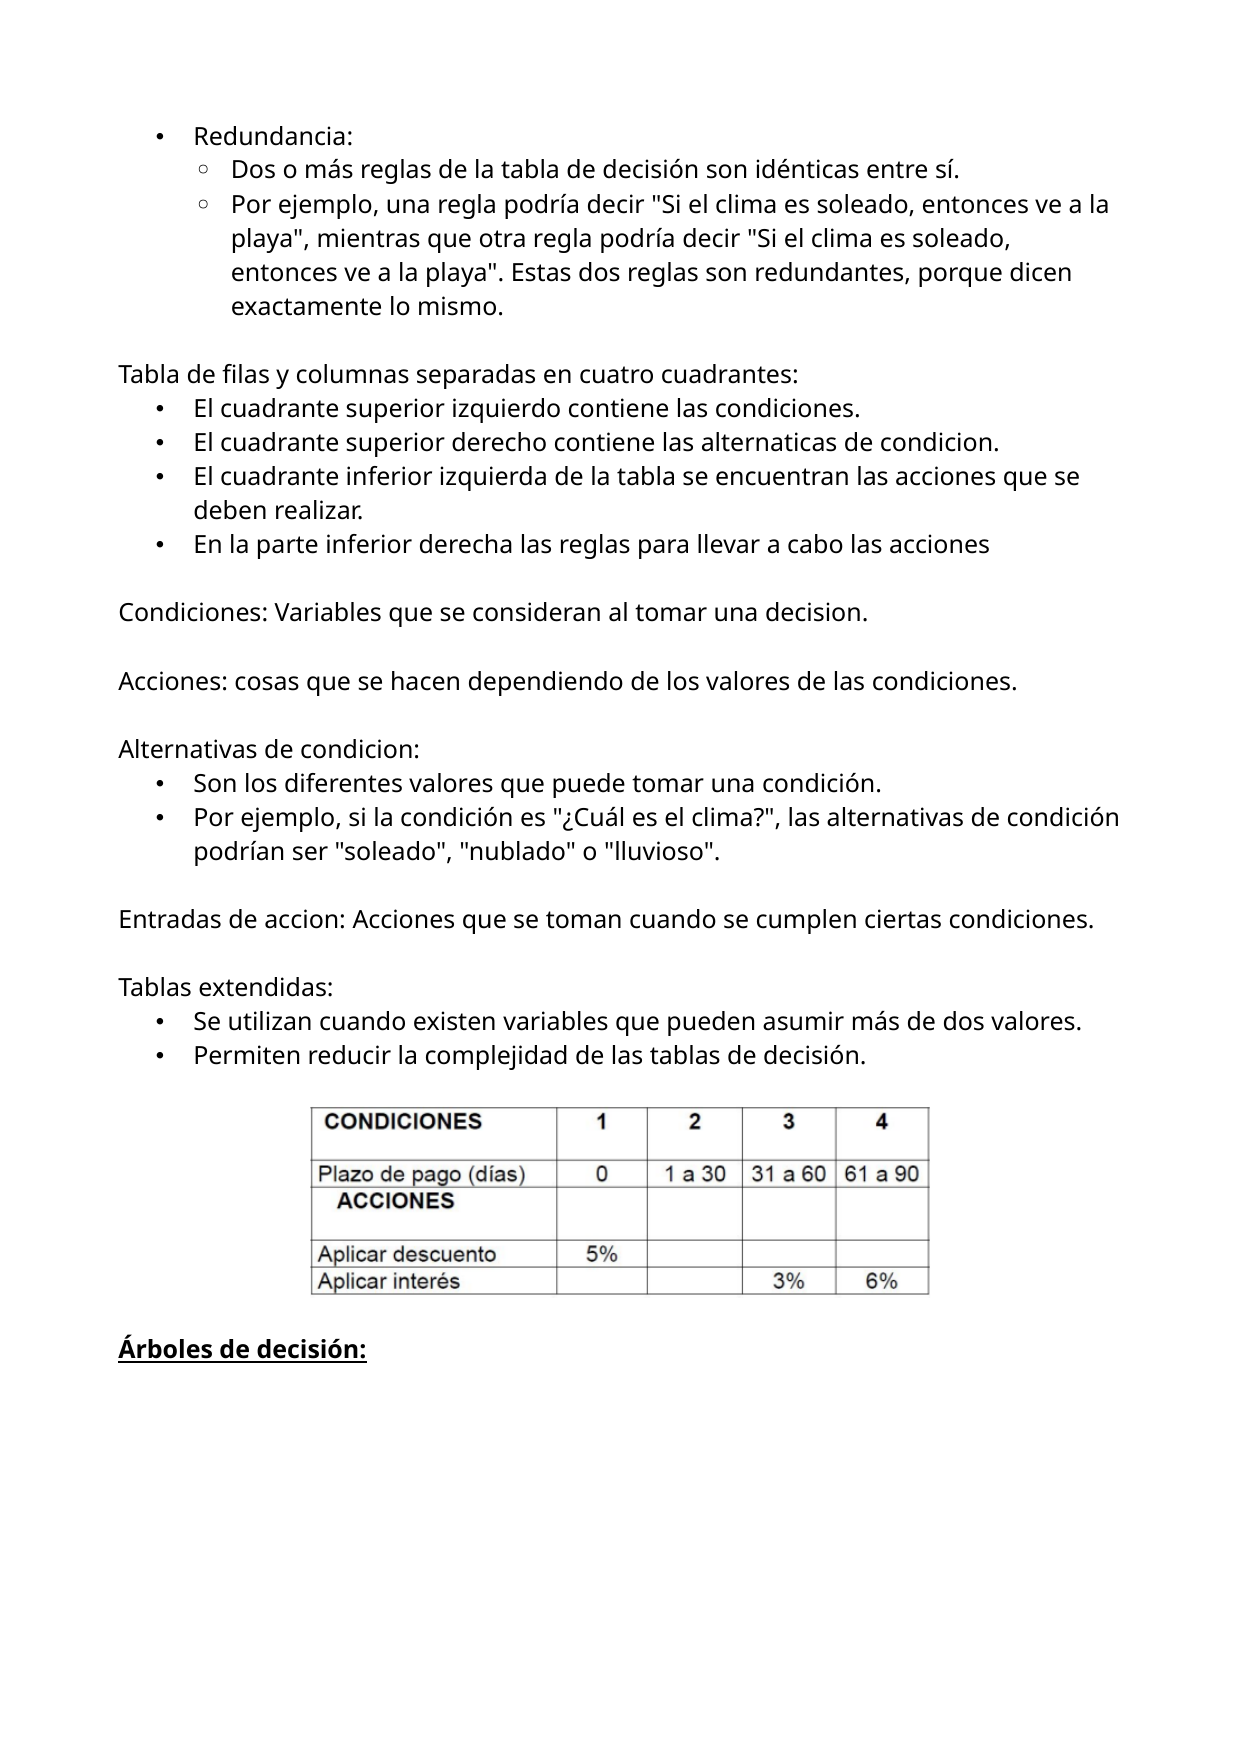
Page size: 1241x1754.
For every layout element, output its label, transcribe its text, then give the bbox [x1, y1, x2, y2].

list Se utilizan cuando existen variables que pueden asumir más de dos valores. [156, 1004, 1122, 1038]
list Por ejemplo, si la condición es "¿Cuál es el clima?", las alternativas de condición podrían ser "soleado", "nublado" o "lluvioso". [156, 799, 1122, 867]
list El cuadrante inferior izquierda de la tabla se encuentran las acciones que se deben realizar. [156, 459, 1122, 527]
text Tabla de filas y columnas separadas en cuatro cuadrantes: [118, 357, 1122, 391]
list El cuadrante superior izquierdo contiene las condiciones. [156, 391, 1122, 425]
text Alternativas de condicion: [118, 731, 1122, 765]
text Entradas de accion: Acciones que se toman cuando se cumplen ciertas condiciones. [118, 902, 1122, 936]
list En la parte inferior derecha las reglas para llevar a cabo las acciones [156, 527, 1122, 561]
text Condiciones: Variables que se consideran al tomar una decision. [118, 595, 1122, 629]
list Redundancia: [156, 118, 1122, 152]
list Son los diferentes valores que puede tomar una condición. [156, 765, 1122, 799]
list Dos o más reglas de la tabla de decisión son idénticas entre sí. [193, 152, 1122, 186]
text Acciones: cosas que se hacen dependiendo de los valores de las condiciones. [118, 663, 1122, 697]
picture [310, 1106, 931, 1298]
list Por ejemplo, una regla podría decir "Si el clima es soleado, entonces ve a la playa", mientras que otra regla podría decir "Si el clima es soleado, entonces ve a la playa". Estas dos reglas son redundantes, porque dicen exactamente lo mismo. [193, 186, 1122, 322]
list El cuadrante superior derecho contiene las alternaticas de condicion. [156, 425, 1122, 459]
text Tablas extendidas: [118, 970, 1122, 1004]
text Árboles de decisión: [118, 1332, 1122, 1366]
list Permiten reducir la complejidad de las tablas de decisión. [156, 1038, 1122, 1072]
